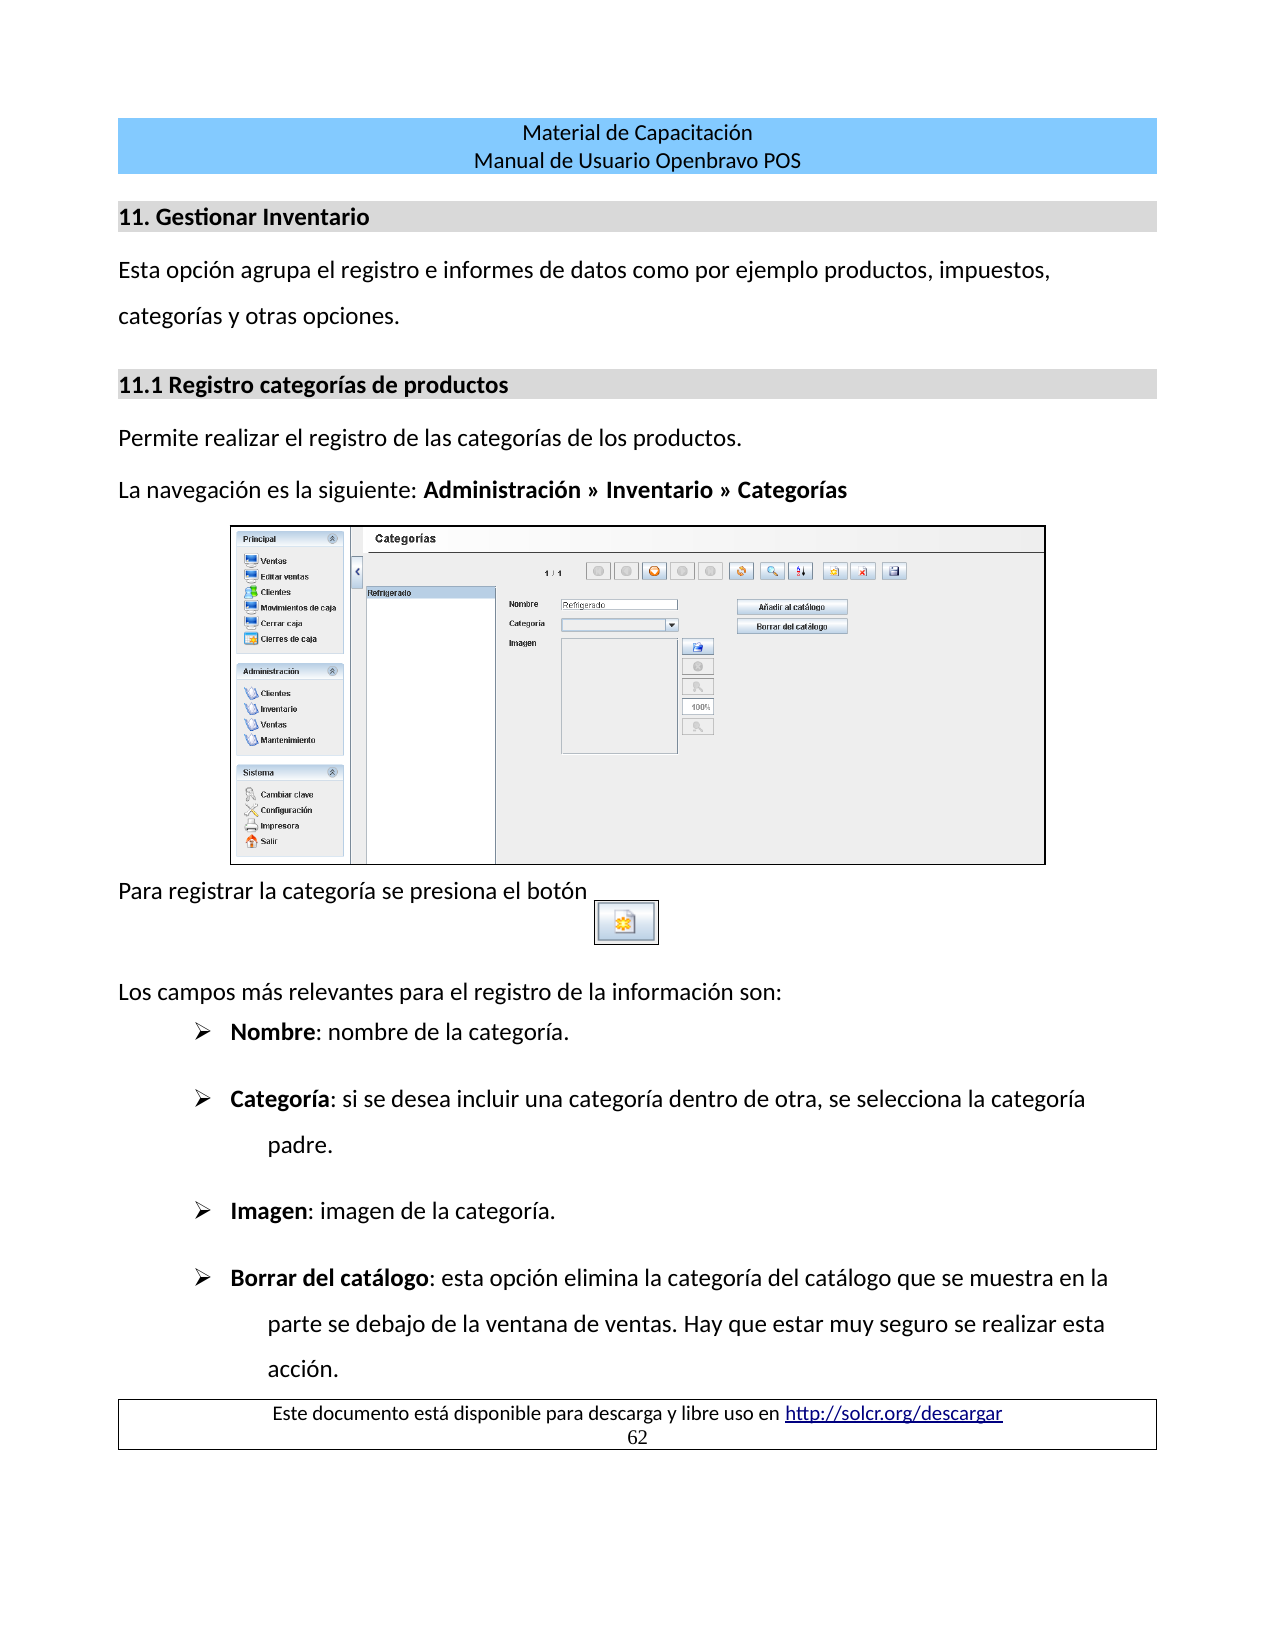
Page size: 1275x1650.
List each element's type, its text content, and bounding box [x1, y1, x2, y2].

text La navegación es la siguiente: Administración » Inventario » Categorías [118, 474, 1157, 504]
list Imagen: imagen de la categoría. [193, 1195, 1157, 1226]
list Categoría: si se desea incluir una categoría dentro de otra, se selecciona la categoría padre. [193, 1083, 1157, 1159]
list Gestionar Inventario [118, 201, 1157, 232]
subtitle 11.1 Registro categorías de productos [118, 369, 1157, 399]
list Borrar del catálogo: esta opción elimina la categoría del catálogo que se muestra en la parte se debajo de la ventana de ventas. Hay que estar muy seguro se realizar esta acción. [193, 1262, 1157, 1384]
text Para registrar la categoría se presiona el botón [118, 876, 1157, 945]
text Los campos más relevantes para el registro de la información son: [118, 976, 1157, 1006]
text Esta opción agrupa el registro e informes de datos como por ejemplo productos, impuestos, categorías y otras opciones. [118, 255, 1157, 331]
list Nombre: nombre de la categoría. [193, 1017, 1157, 1047]
text Permite realizar el registro de las categorías de los productos. [118, 422, 1157, 453]
